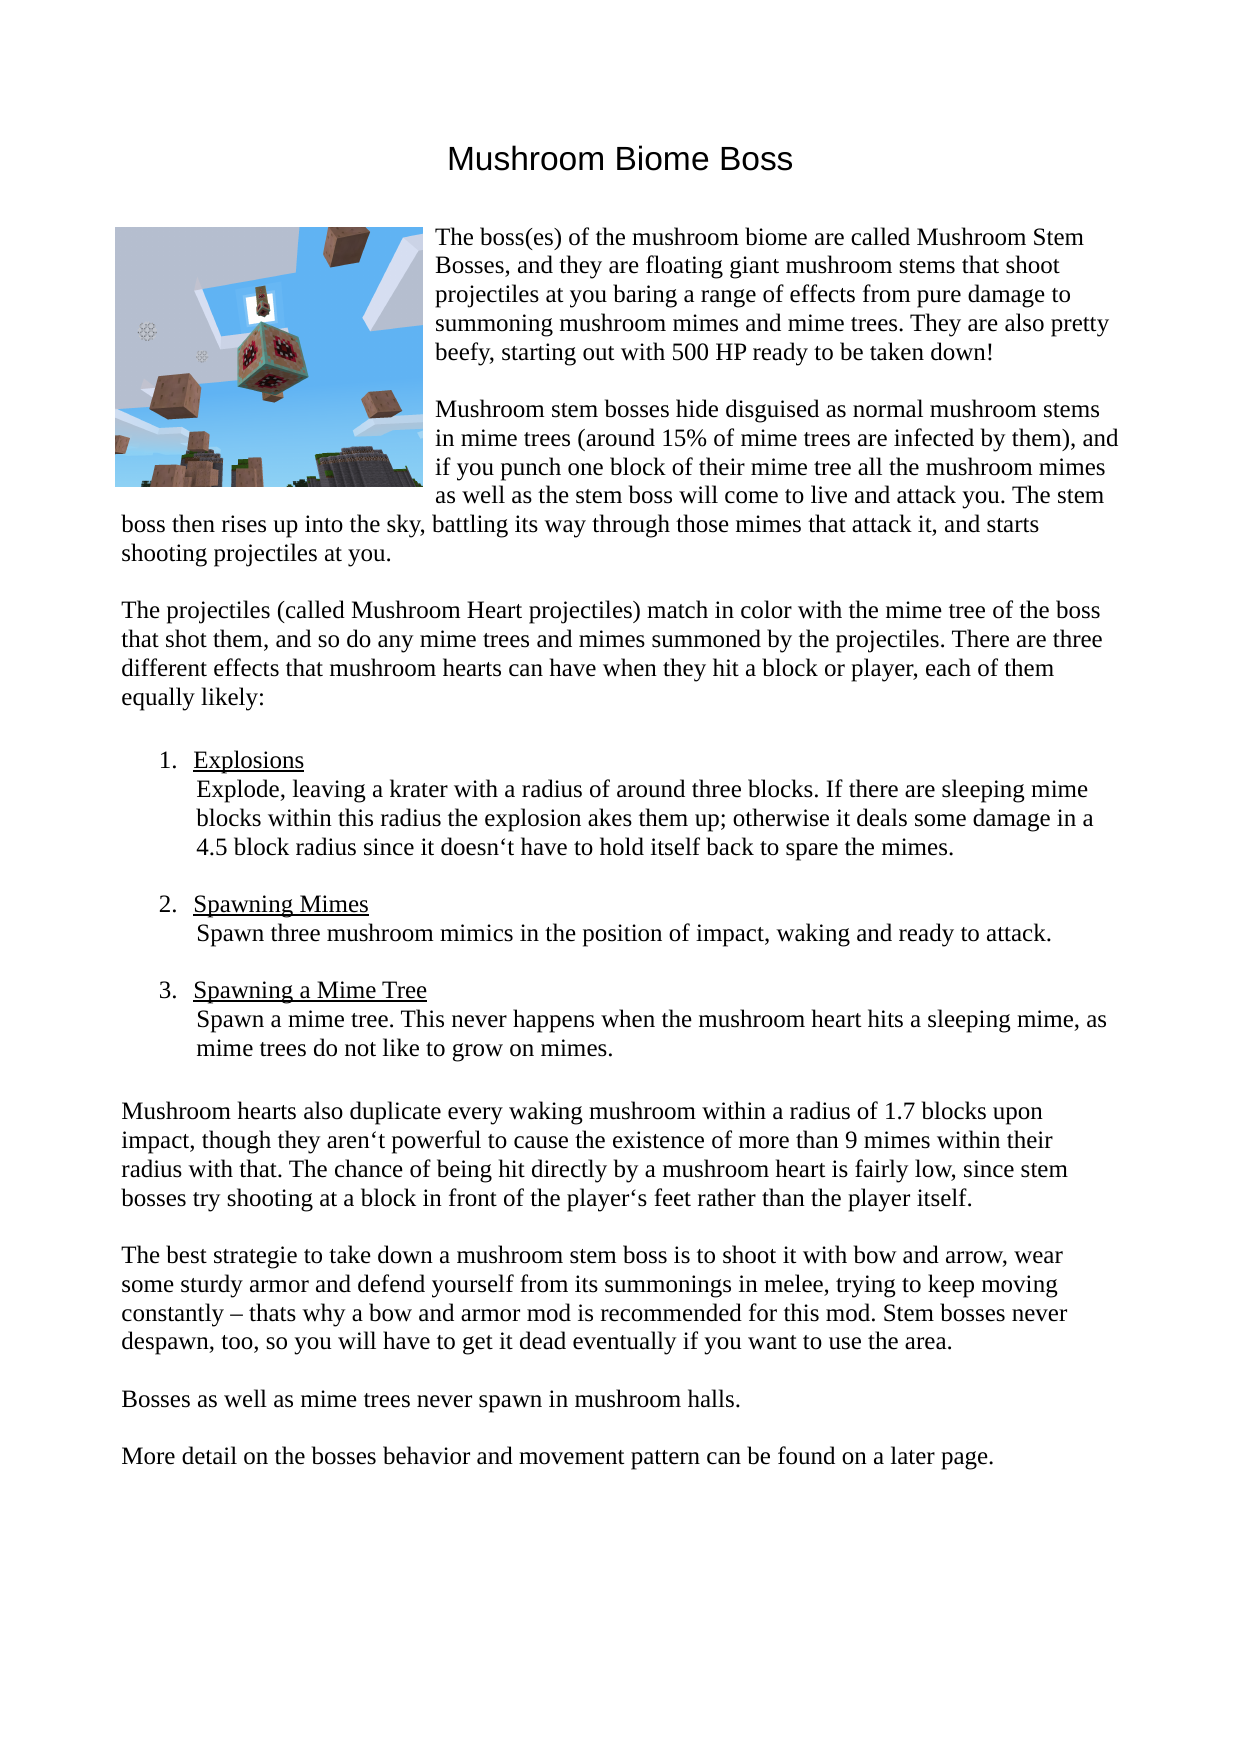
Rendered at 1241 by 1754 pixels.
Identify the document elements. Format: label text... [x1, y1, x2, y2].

text More detail on the bosses behavior and movement pattern can be found on a later page. [118, 1441, 1122, 1473]
text Bosses as well as mime trees never spawn in mushroom halls. [118, 1384, 1122, 1413]
list Explosions [156, 742, 1122, 774]
list Spawning Mimes [156, 889, 1122, 918]
list Explode, leaving a krater with a radius of around three blocks. If there are sleeping mime blocks within this radius the explosion akes them up; otherwise it deals some damage in a 4.5 block radius since it doesn‘t have to hold itself back to spare the mimes. [156, 774, 1122, 860]
text Mushroom hearts also duplicate every waking mushroom within a radius of 1.7 blocks upon impact, though they aren‘t powerful to cause the existence of more than 9 mimes within their radius with that. The chance of being hit directly by a mushroom heart is fairly low, since stem bosses try shooting at a block in front of the player‘s feet rather than the player itself. [118, 1096, 1122, 1211]
text The best strategie to take down a mushroom stem boss is to shoot it with bow and arrow, wear some sturdy armor and defend yourself from its summonings in melee, trying to keep moving constantly – thats why a bow and armor mod is recommended for this mod. Stem bosses never despawn, too, so you will have to get it dead eventually if you want to use the area. [118, 1240, 1122, 1355]
list Spawn a mime tree. This never happens when the mushroom heart hits a sleeping mime, as mime trees do not like to grow on mimes. [156, 1004, 1122, 1065]
subtitle Mushroom Biome Boss [118, 139, 1122, 178]
picture [115, 227, 423, 487]
list Spawning a Mime Tree [156, 975, 1122, 1004]
text The projectiles (called Mushroom Heart projectiles) match in color with the mime tree of the boss that shot them, and so do any mime trees and mimes summoned by the projectiles. There are three different effects that mushroom hearts can have when they hit a block or player, each of them equally likely: [118, 596, 1122, 711]
text The boss(es) of the mushroom biome are called Mushroom Stem Bosses, and they are floating giant mushroom stems that shoot projectiles at you baring a range of effects from pure damage to summoning mushroom mimes and mime trees. They are also pretty beefy, starting out with 500 HP ready to be taken down! [118, 222, 1122, 366]
text Mushroom stem bosses hide disguised as normal mushroom stems in mime trees (around 15% of mime trees are infected by them), and if you punch one block of their mime tree all the mushroom mimes as well as the stem boss will come to live and attack you. The stem boss then rises up into the sky, battling its way through those mimes that attack it, and starts shooting projectiles at you. [118, 394, 1122, 567]
list Spawn three mushroom mimics in the position of impact, waking and ready to attack. [156, 918, 1122, 947]
